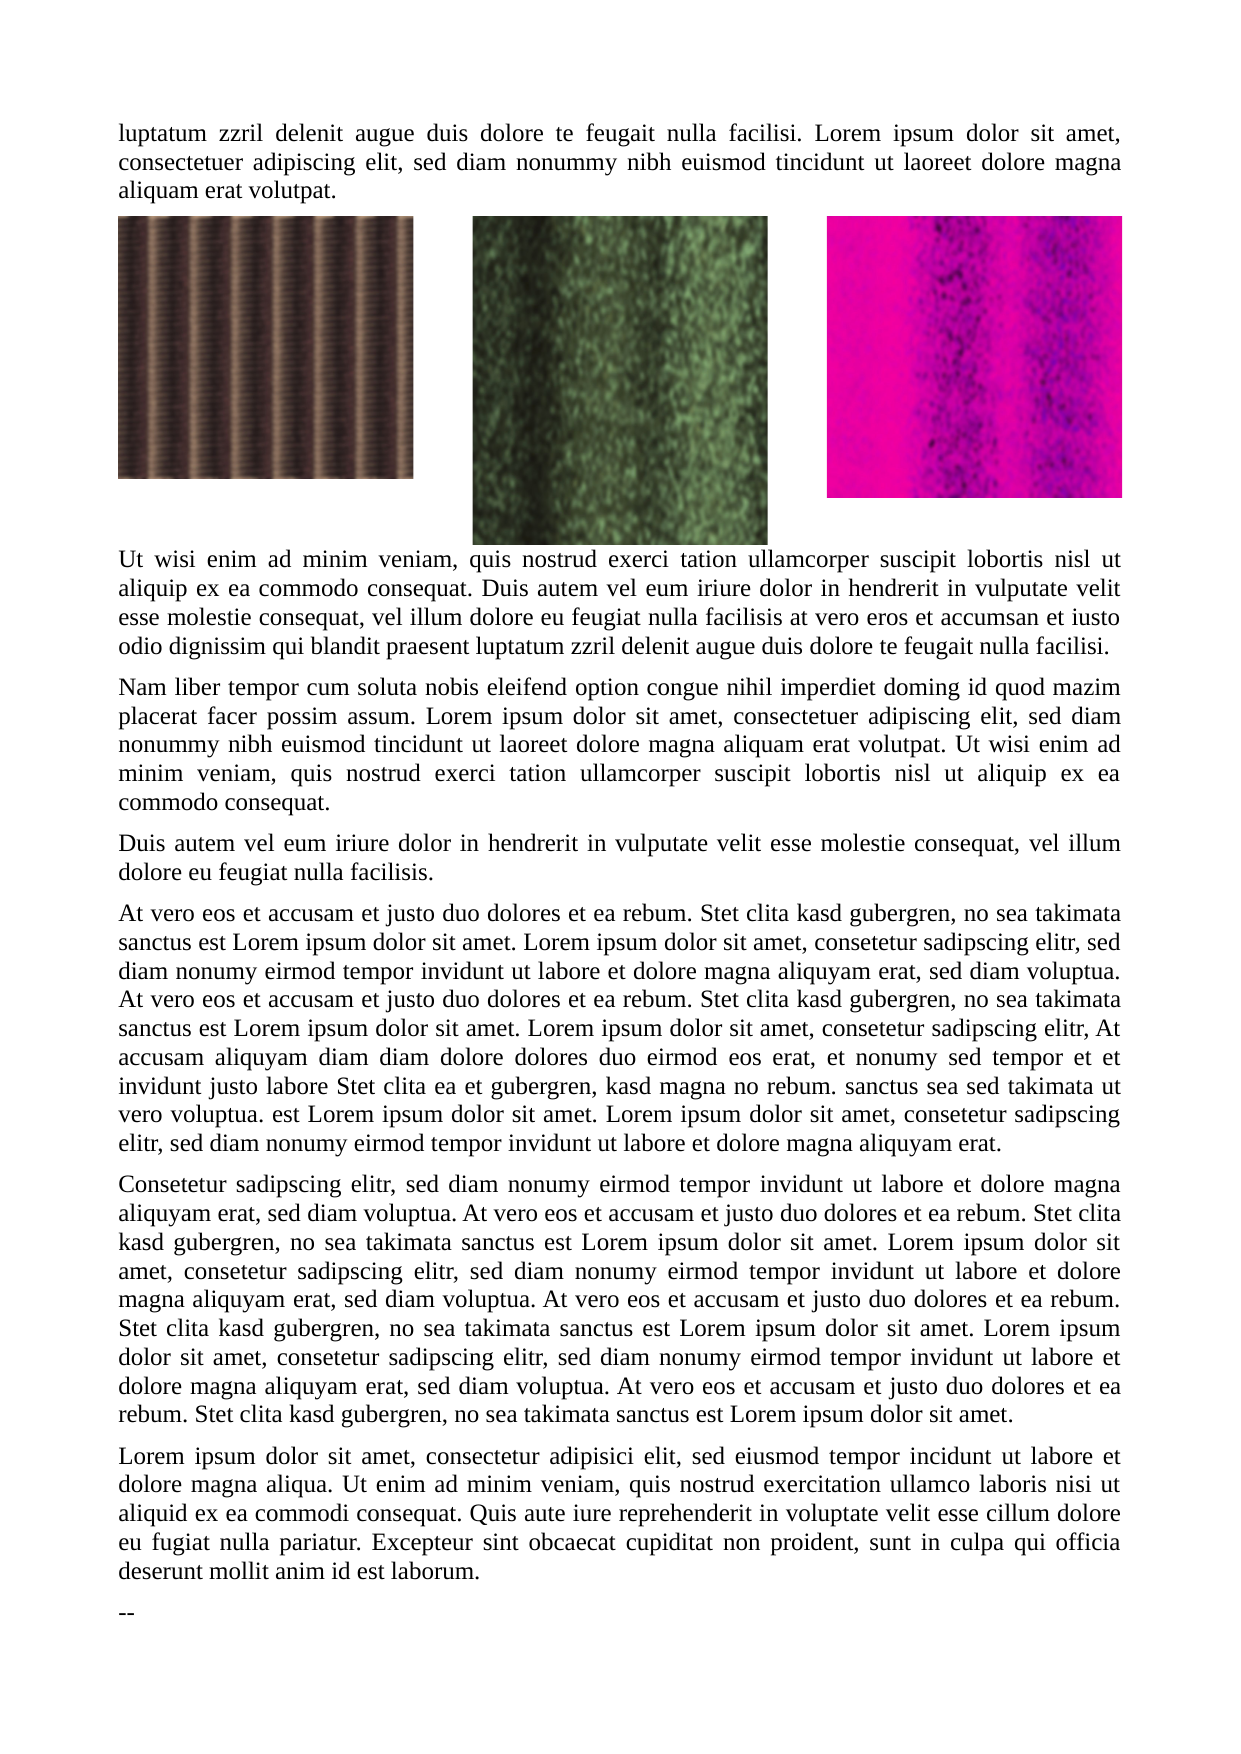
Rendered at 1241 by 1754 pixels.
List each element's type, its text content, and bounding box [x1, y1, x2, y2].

text Nam liber tempor cum soluta nobis eleifend option congue nihil imperdiet doming id quod mazim placerat facer possim assum. Lorem ipsum dolor sit amet, consectetuer adipiscing elit, sed diam nonummy nibh euismod tincidunt ut laoreet dolore magna aliquam erat volutpat. Ut wisi enim ad minim veniam, quis nostrud exerci tation ullamcorper suscipit lobortis nisl ut aliquip ex ea commodo consequat. [118, 672, 1122, 816]
text Consetetur sadipscing elitr, sed diam nonumy eirmod tempor invidunt ut labore et dolore magna aliquyam erat, sed diam voluptua. At vero eos et accusam et justo duo dolores et ea rebum. Stet clita kasd gubergren, no sea takimata sanctus est Lorem ipsum dolor sit amet. Lorem ipsum dolor sit amet, consetetur sadipscing elitr, sed diam nonumy eirmod tempor invidunt ut labore et dolore magna aliquyam erat, sed diam voluptua. At vero eos et accusam et justo duo dolores et ea rebum. Stet clita kasd gubergren, no sea takimata sanctus est Lorem ipsum dolor sit amet. Lorem ipsum dolor sit amet, consetetur sadipscing elitr, sed diam nonumy eirmod tempor invidunt ut labore et dolore magna aliquyam erat, sed diam voluptua. At vero eos et accusam et justo duo dolores et ea rebum. Stet clita kasd gubergren, no sea takimata sanctus est Lorem ipsum dolor sit amet. [118, 1169, 1122, 1428]
text -- [118, 1597, 1122, 1626]
text luptatum zzril delenit augue duis dolore te feugait nulla facilisi. Lorem ipsum dolor sit amet, consectetuer adipiscing elit, sed diam nonummy nibh euismod tincidunt ut laoreet dolore magna aliquam erat volutpat. [118, 118, 1122, 204]
text Duis autem vel eum iriure dolor in hendrerit in vulputate velit esse molestie consequat, vel illum dolore eu feugiat nulla facilisis. [118, 828, 1122, 886]
text Ut wisi enim ad minim veniam, quis nostrud exerci tation ullamcorper suscipit lobortis nisl ut aliquip ex ea commodo consequat. Duis autem vel eum iriure dolor in hendrerit in vulputate velit esse molestie consequat, vel illum dolore eu feugiat nulla facilisis at vero eros et accumsan et iusto odio dignissim qui blandit praesent luptatum zzril delenit augue duis dolore te feugait nulla facilisi. [118, 217, 1122, 659]
text At vero eos et accusam et justo duo dolores et ea rebum. Stet clita kasd gubergren, no sea takimata sanctus est Lorem ipsum dolor sit amet. Lorem ipsum dolor sit amet, consetetur sadipscing elitr, sed diam nonumy eirmod tempor invidunt ut labore et dolore magna aliquyam erat, sed diam voluptua. At vero eos et accusam et justo duo dolores et ea rebum. Stet clita kasd gubergren, no sea takimata sanctus est Lorem ipsum dolor sit amet. Lorem ipsum dolor sit amet, consetetur sadipscing elitr, At accusam aliquyam diam diam dolore dolores duo eirmod eos erat, et nonumy sed tempor et et invidunt justo labore Stet clita ea et gubergren, kasd magna no rebum. sanctus sea sed takimata ut vero voluptua. est Lorem ipsum dolor sit amet. Lorem ipsum dolor sit amet, consetetur sadipscing elitr, sed diam nonumy eirmod tempor invidunt ut labore et dolore magna aliquyam erat. [118, 898, 1122, 1157]
picture [472, 216, 768, 545]
text Lorem ipsum dolor sit amet, consectetur adipisici elit, sed eiusmod tempor incidunt ut labore et dolore magna aliqua. Ut enim ad minim veniam, quis nostrud exercitation ullamco laboris nisi ut aliquid ex ea commodi consequat. Quis aute iure reprehenderit in voluptate velit esse cillum dolore eu fugiat nulla pariatur. Excepteur sint obcaecat cupiditat non proident, sunt in culpa qui officia deserunt mollit anim id est laborum. [118, 1441, 1122, 1584]
picture [118, 216, 414, 479]
picture [826, 216, 1123, 498]
